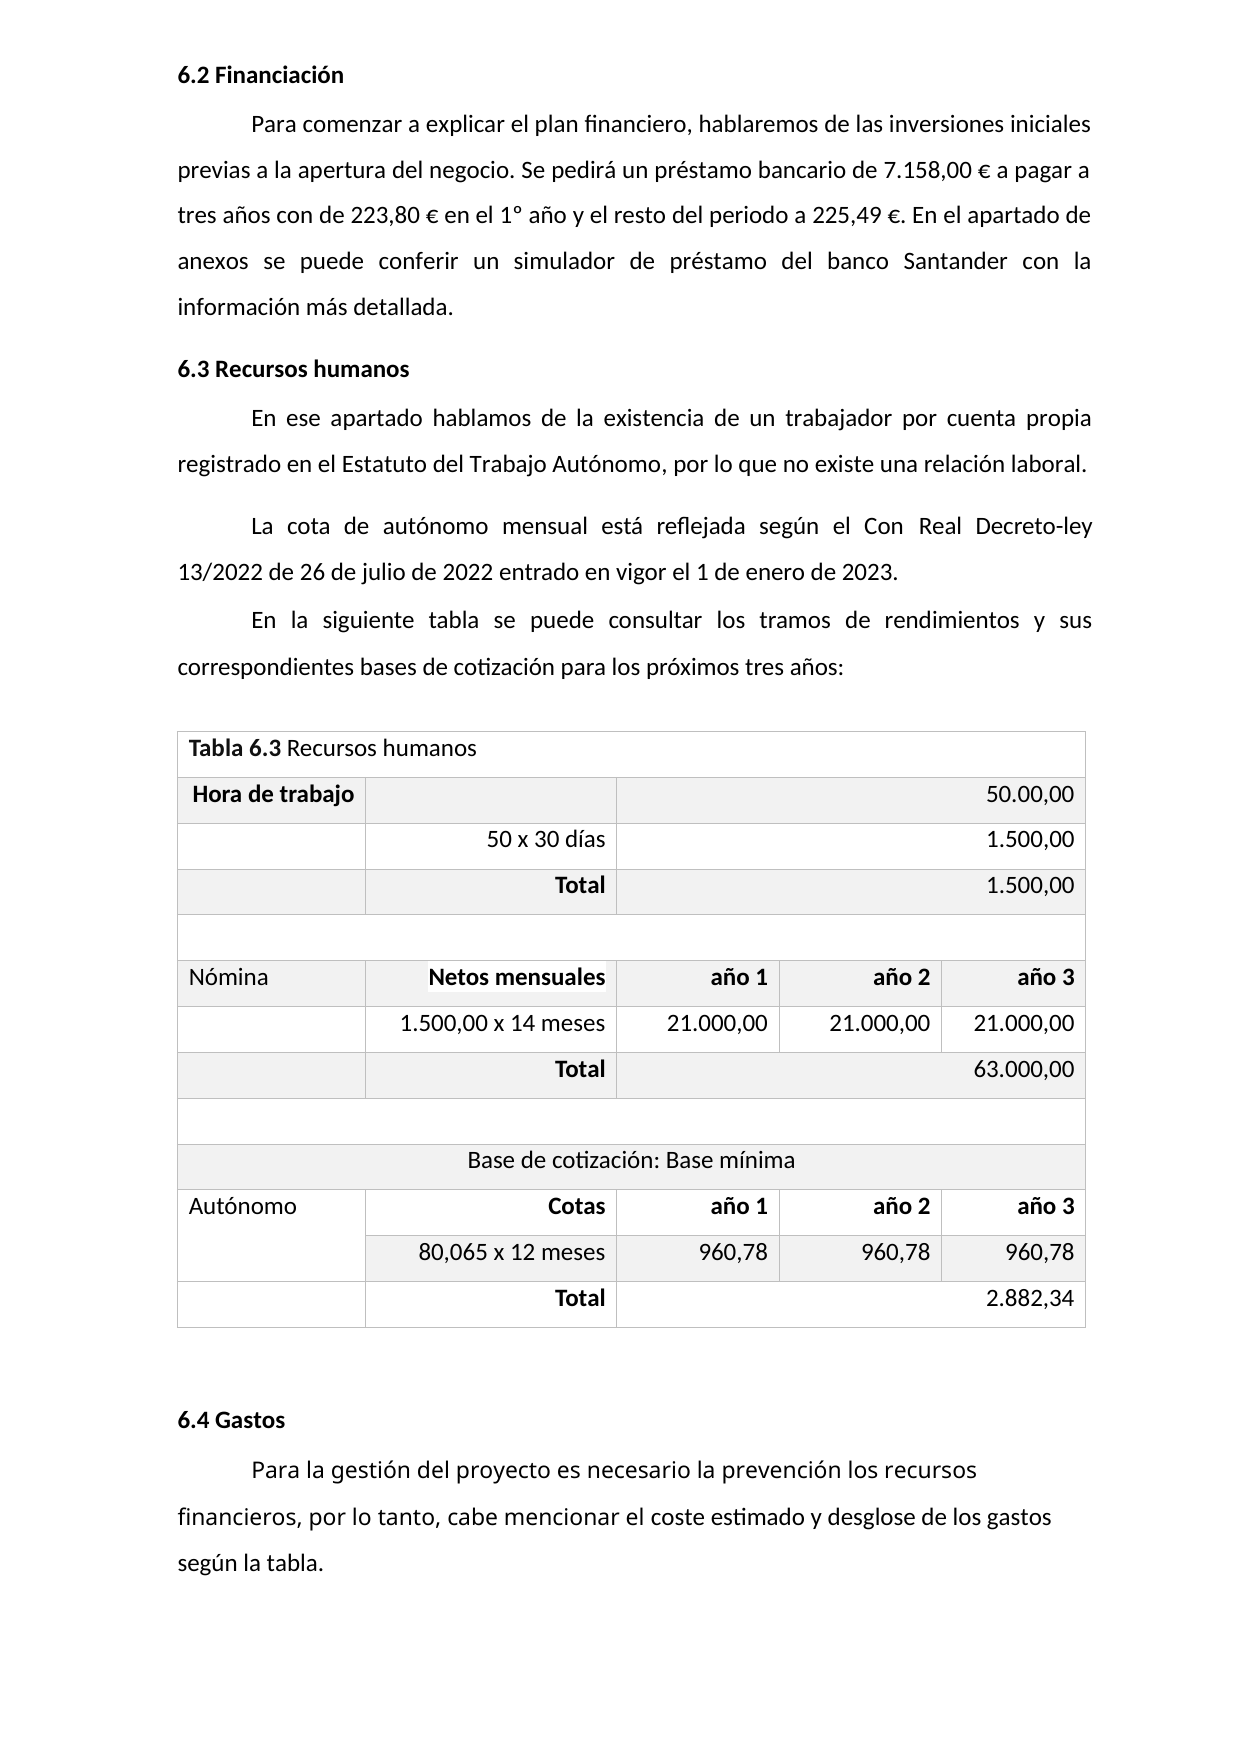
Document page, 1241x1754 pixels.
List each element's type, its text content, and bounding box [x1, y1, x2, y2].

table_cell Total [366, 1282, 616, 1327]
table_cell 1.500,00 x 14 meses [366, 1007, 616, 1052]
table_cell Autónomo [178, 1190, 365, 1281]
table_cell año 1 [617, 961, 779, 1006]
table_cell Cotas [366, 1190, 616, 1235]
text La cota de autónomo mensual está reflejada según el Con Real Decreto-ley 13/2022 de 26 de julio de 2022 entrado en vigor el 1 de enero de 2023. [177, 510, 1093, 587]
table_cell 1.500,00 [617, 824, 1085, 868]
table_cell 960,78 [617, 1236, 779, 1281]
table_cell Netos mensuales [366, 961, 616, 1006]
table_cell [178, 915, 1085, 960]
table_cell Total [366, 1053, 616, 1098]
text Para comenzar a explicar el plan financiero, hablaremos de las inversiones iniciales previas a la apertura del negocio. Se pedirá un préstamo bancario de 7.158,00 € a pagar a tres años con de 223,80 € en el 1º año y el resto del periodo a 225,49 €. En el apartado de anexos se puede conferir un simulador de préstamo del banco Santander con la información más detallada. [177, 108, 1093, 321]
table_cell 21.000,00 [780, 1007, 941, 1052]
table_cell 80,065 x 12 meses [366, 1236, 616, 1281]
table_cell [178, 1007, 365, 1052]
table_cell [178, 870, 365, 914]
text Para la gestión del proyecto es necesario la prevención los recursos financieros, por lo tanto, cabe mencionar el coste estimado y desglose de los gastos según la tabla. [177, 1454, 1093, 1577]
table_cell [178, 1099, 1085, 1143]
table_cell año 3 [942, 1190, 1085, 1235]
table_cell [178, 824, 365, 868]
table_cell Nómina [178, 961, 365, 1006]
table_cell año 1 [617, 1190, 779, 1235]
table_cell [366, 778, 616, 823]
table_header Tabla 6.3 Recursos humanos [178, 732, 1085, 777]
table_cell 50 x 30 días [366, 824, 616, 868]
table_cell 21.000,00 [942, 1007, 1085, 1052]
table_cell Hora de trabajo [178, 778, 365, 823]
table_cell año 2 [780, 1190, 941, 1235]
table_cell 2.882,34 [617, 1282, 1085, 1327]
text En ese apartado hablamos de la existencia de un trabajador por cuenta propia registrado en el Estatuto del Trabajo Autónomo, por lo que no existe una relación laboral. [177, 402, 1093, 478]
table_cell año 2 [780, 961, 941, 1006]
table_cell Total [366, 870, 616, 914]
table_cell 1.500,00 [617, 870, 1085, 914]
table_cell año 3 [942, 961, 1085, 1006]
text En la siguiente tabla se puede consultar los tramos de rendimientos y sus correspondientes bases de cotización para los próximos tres años: [177, 602, 1093, 682]
text 6.3 Recursos humanos [177, 353, 1093, 384]
table_cell Base de cotización: Base mínima [178, 1145, 1085, 1189]
table_cell [178, 1282, 365, 1327]
table_cell 960,78 [942, 1236, 1085, 1281]
table_cell 50.00,00 [617, 778, 1085, 823]
text 6.4 Gastos [177, 1405, 1093, 1435]
table_cell 63.000,00 [617, 1053, 1085, 1098]
text 6.2 Financiación [177, 59, 1093, 89]
table_cell [178, 1053, 365, 1098]
table_cell 21.000,00 [617, 1007, 779, 1052]
table_cell 960,78 [780, 1236, 941, 1281]
